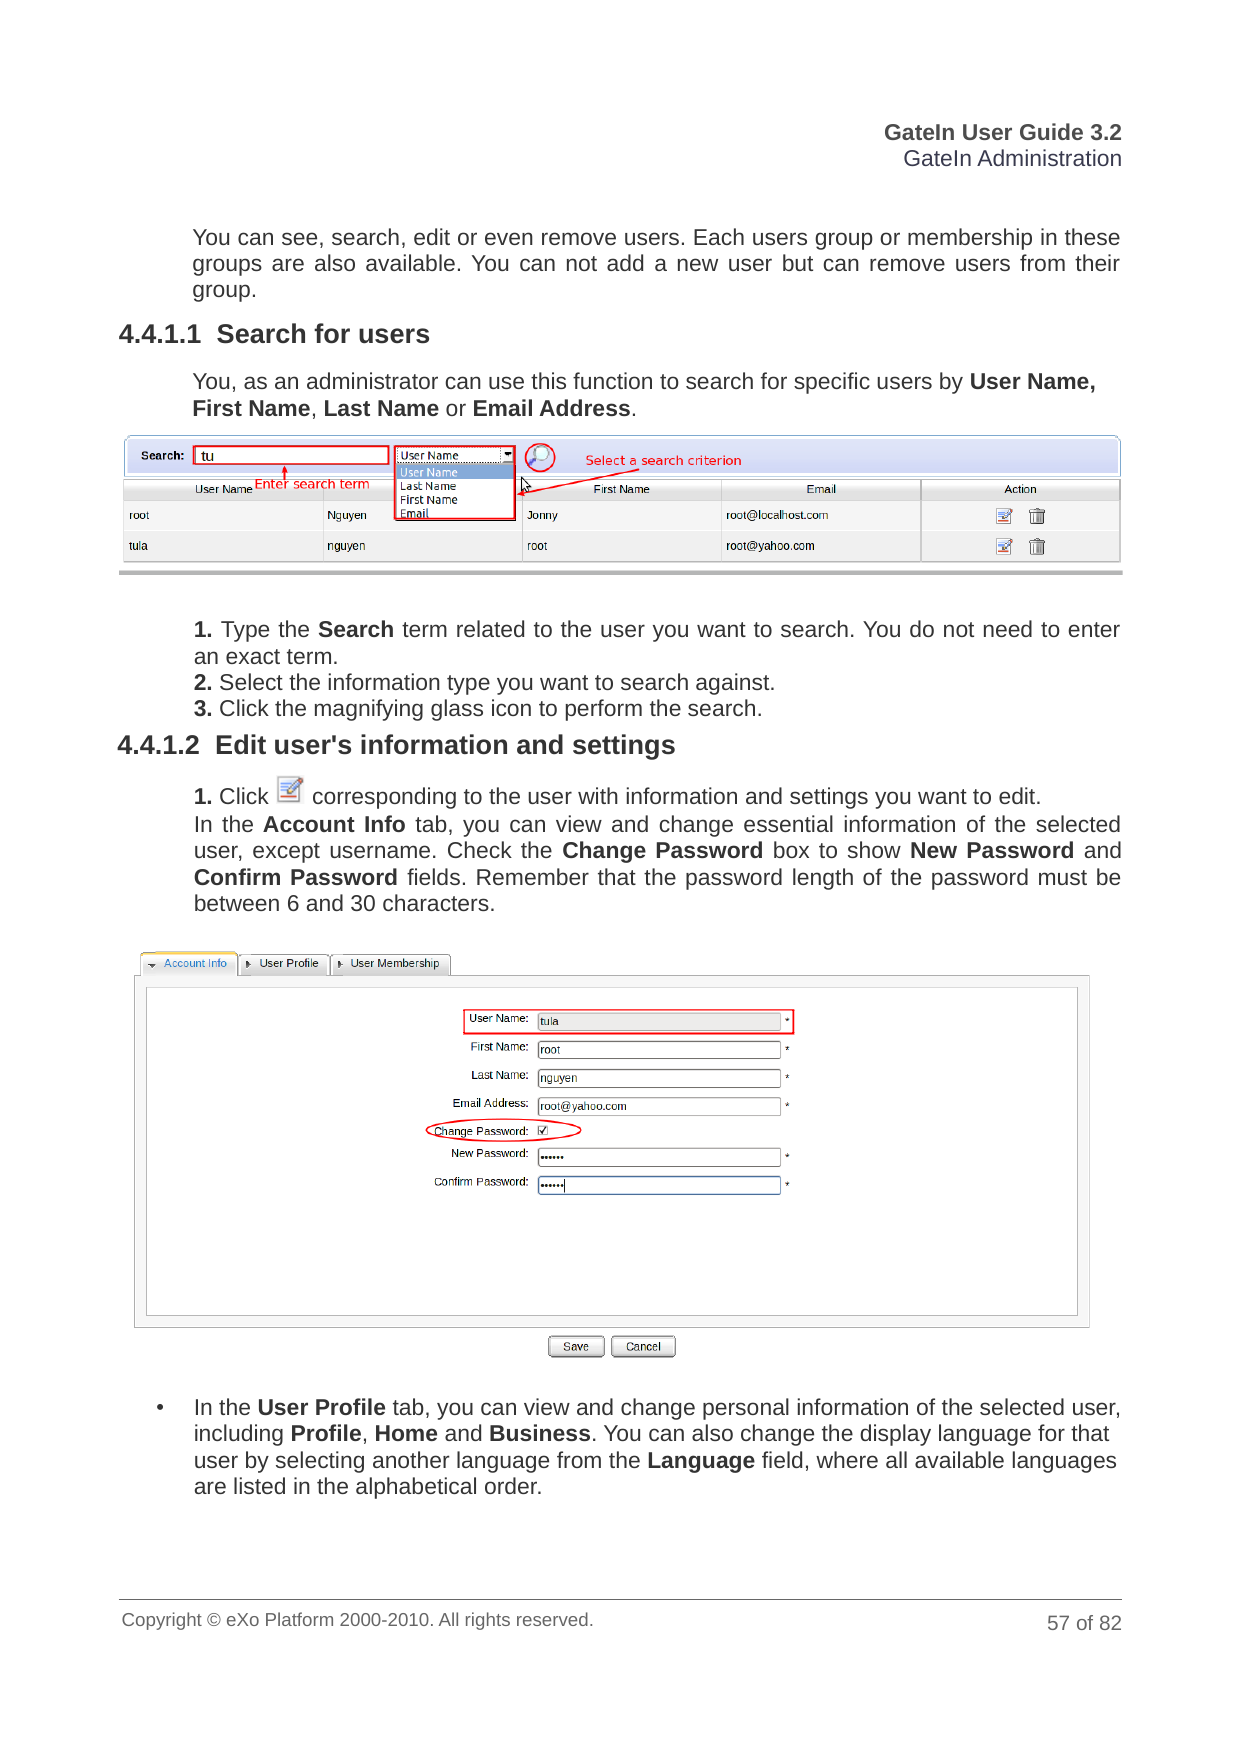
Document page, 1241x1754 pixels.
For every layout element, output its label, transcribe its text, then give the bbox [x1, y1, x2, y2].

text You can see, search, edit or even remove users. Each users group or membership in these groups are also available. You can not add a new user but can remove users from their group. [192, 223, 1122, 303]
list 1. Type the Search term related to the user you want to search. You do not need to enter an exact term. [156, 616, 1122, 669]
picture [276, 775, 305, 804]
subtitle Search for users [118, 318, 1122, 349]
list In the Account Info tab, you can view and change essential information of the selected user, except username. Check the Change Password box to show New Password and Confirm Password fields. Remember that the password length of the password must be between 6 and 30 characters. [156, 811, 1122, 916]
list 3. Click the magnifying glass icon to perform the search. [156, 695, 1122, 722]
list 1. Clickcorresponding to the user with information and settings you want to edit. [156, 768, 1122, 811]
list In the User Profile tab, you can view and change personal information of the selected user, including Profile, Home and Business. You can also change the display language for that user by selecting another language from the Language field, where all available languages are listed in the alphabetical order. [156, 1394, 1122, 1499]
picture [126, 944, 1093, 1361]
list 2. Select the information type you want to search against. [156, 669, 1122, 695]
picture [119, 435, 1123, 575]
subtitle Edit user's information and settings [117, 729, 1122, 760]
text You, as an administrator can use this function to search for specific users by User Name, First Name, Last Name or Email Address. [118, 368, 1122, 421]
